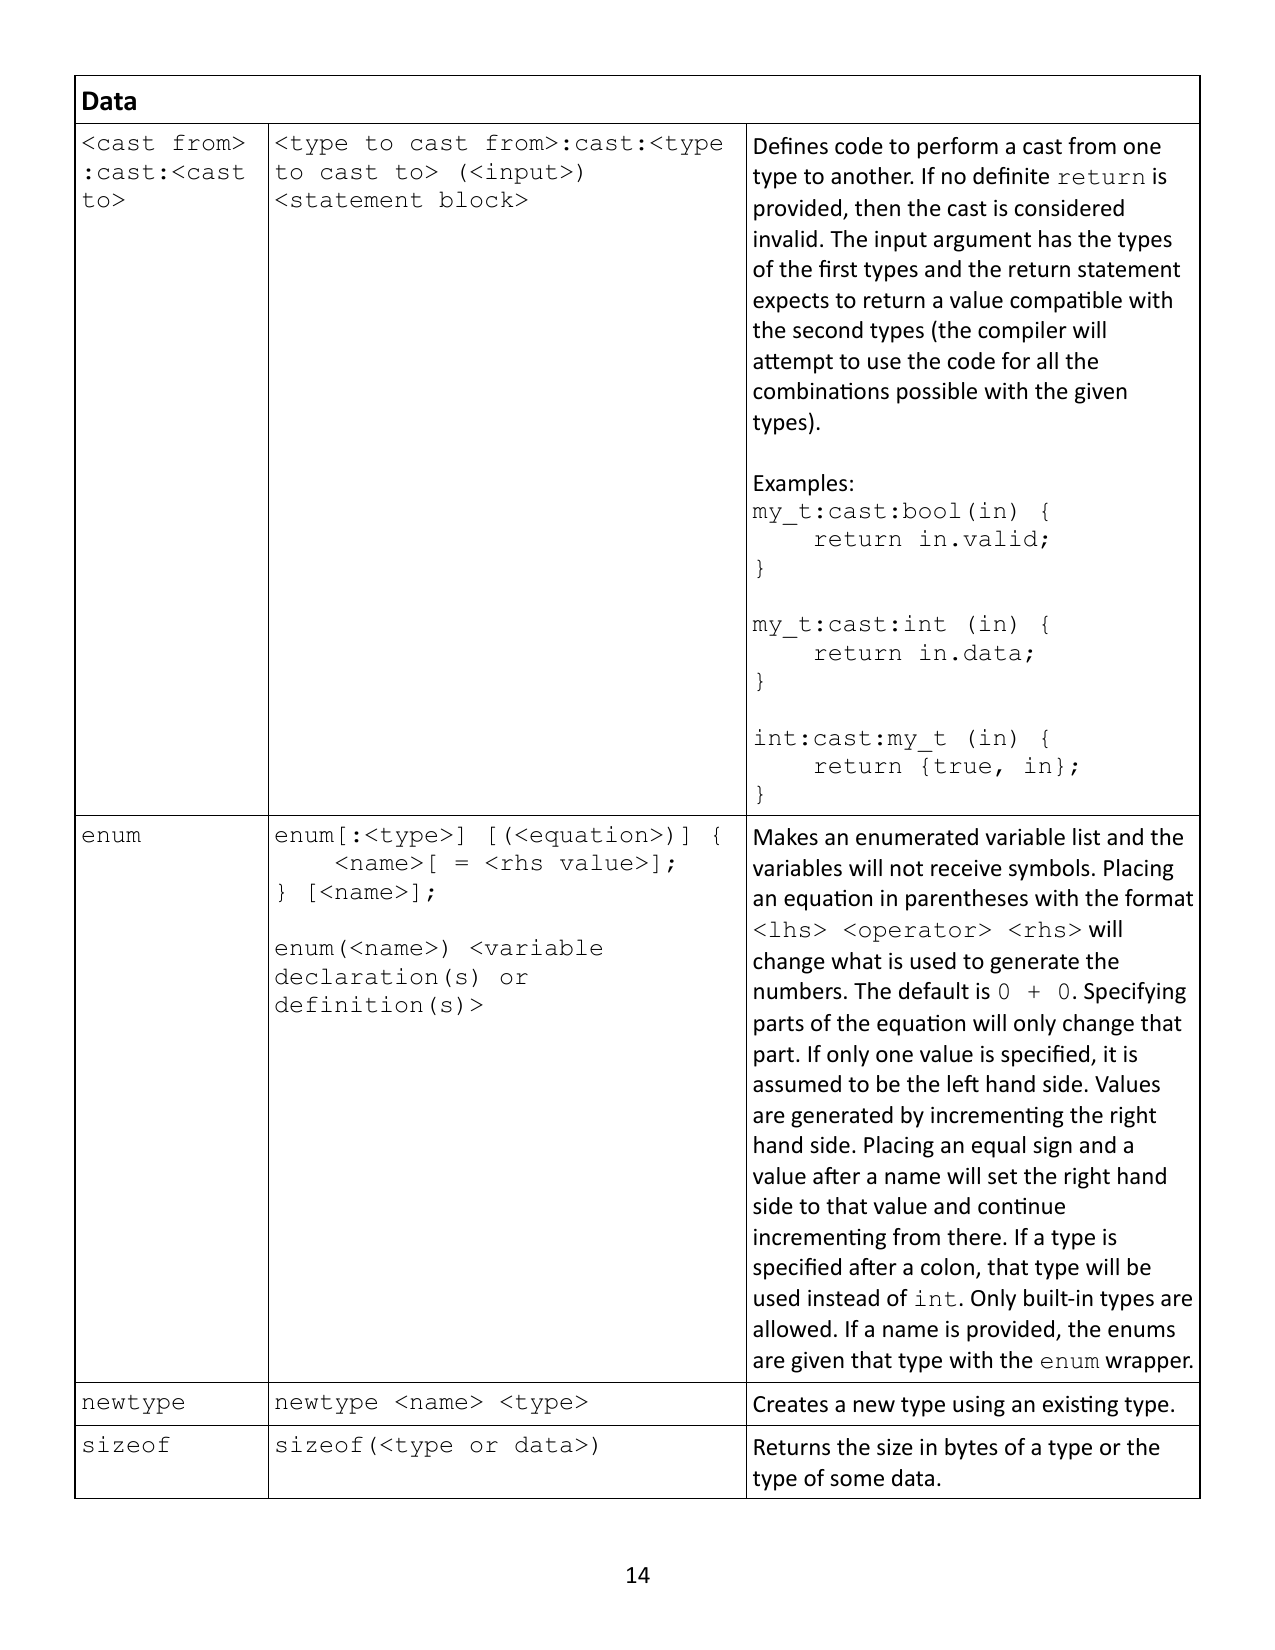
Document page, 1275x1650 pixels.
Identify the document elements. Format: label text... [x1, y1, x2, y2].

table_cell enum[:<type>] [(<equation>)] { <name>[ = <rhs value>]; } [<name>]; enum(<name>) <variable declaration(s) or definition(s)> [269, 816, 746, 1382]
table_cell Returns the size in bytes of a type or the type of some data. [747, 1426, 1199, 1498]
table_cell sizeof [76, 1426, 268, 1498]
table_cell newtype [76, 1383, 268, 1425]
table_cell sizeof(<type or data>) [269, 1426, 746, 1498]
table_cell Creates a new type using an existing type. [747, 1383, 1199, 1425]
table_cell newtype <name> <type> [269, 1383, 746, 1425]
table_header Data [76, 76, 1199, 123]
table_cell <cast from>​:cast​:<cast to> [76, 124, 268, 815]
table_cell Makes an enumerated variable list and the variables will not receive symbols. Placing an equation in parentheses with the format <lhs> <operator> <rhs> will change what is used to generate the numbers. The default is 0 + 0. Specifying parts of the equation will only change that part. If only one value is specified, it is assumed to be the left hand side. Values are generated by incrementing the right hand side. Placing an equal sign and a value after a name will set the right hand side to that value and continue incrementing from there. If a type is specified after a colon, that type will be used instead of int. Only built-in types are allowed. If a name is provided, the enums are given that type with the enum wrapper. [747, 816, 1199, 1382]
table_cell enum [76, 816, 268, 1382]
table_cell Defines code to perform a cast from one type to another. If no definite return is provided, then the cast is considered invalid. The input argument has the types of the first types and the return statement expects to return a value compatible with the second types (the compiler will attempt to use the code for all the combinations possible with the given types). Examples: my_t:cast:bool(in) { return in.valid; } my_t:cast:int (in) { return in.data; } int:cast:my_t (in) { return {true, in}; } [747, 124, 1199, 815]
table_cell <type to cast from>​:cast​:<type to cast to> (<input>) <statement block> [269, 124, 746, 815]
